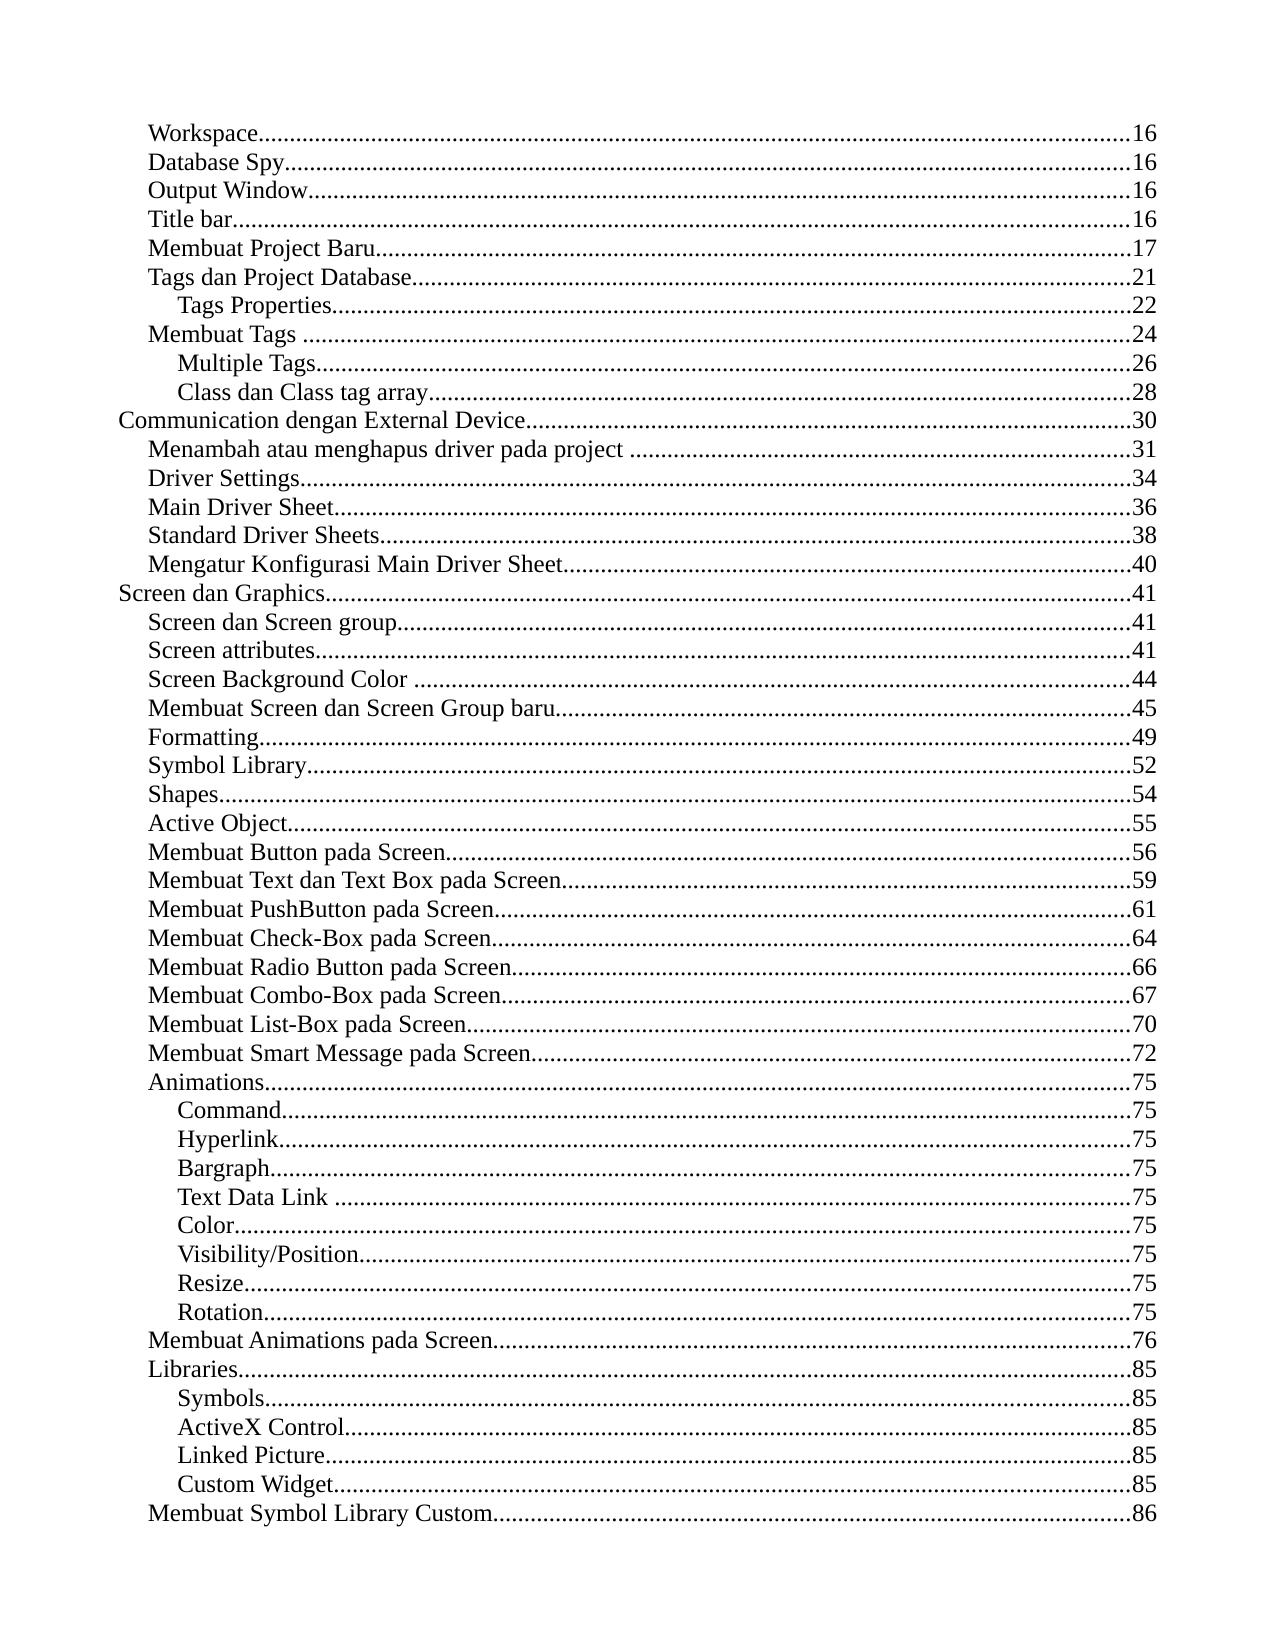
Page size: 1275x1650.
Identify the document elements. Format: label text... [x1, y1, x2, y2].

text Animations 75 [148, 1067, 1157, 1096]
text Workspace 16 [148, 118, 1157, 147]
text Color 75 [177, 1211, 1157, 1239]
text Multiple Tags 26 [177, 348, 1157, 377]
text Membuat Project Baru 17 [148, 233, 1157, 262]
text Membuat Animations pada Screen 76 [148, 1326, 1157, 1354]
text Membuat PushButton pada Screen 61 [148, 894, 1157, 923]
text ActiveX Control 85 [177, 1412, 1157, 1441]
text Screen dan Graphics 41 [118, 578, 1157, 607]
text Active Object 55 [148, 808, 1157, 837]
text Membuat Text dan Text Box pada Screen 59 [148, 866, 1157, 894]
text Tags Properties 22 [177, 291, 1157, 319]
text Command 75 [177, 1096, 1157, 1124]
text Membuat Check-Box pada Screen 64 [148, 923, 1157, 952]
text Shapes 54 [148, 779, 1157, 808]
text Membuat Screen dan Screen Group baru 45 [148, 693, 1157, 722]
text Libraries 85 [148, 1354, 1157, 1383]
text Rotation 75 [177, 1297, 1157, 1326]
text Membuat Button pada Screen 56 [148, 837, 1157, 866]
text Hyperlink 75 [177, 1124, 1157, 1153]
text Resize 75 [177, 1268, 1157, 1297]
text Standard Driver Sheets 38 [148, 521, 1157, 549]
text Communication dengan External Device 30 [118, 406, 1157, 434]
text Symbol Library 52 [148, 751, 1157, 779]
text Class dan Class tag array 28 [177, 377, 1157, 406]
text Menambah atau menghapus driver pada project 31 [148, 434, 1157, 463]
text Text Data Link 75 [177, 1182, 1157, 1211]
text Linked Picture 85 [177, 1441, 1157, 1469]
text Membuat Tags 24 [148, 319, 1157, 348]
text Membuat Smart Message pada Screen 72 [148, 1038, 1157, 1067]
text Bargraph 75 [177, 1153, 1157, 1182]
text Custom Widget 85 [177, 1469, 1157, 1498]
text Symbols 85 [177, 1383, 1157, 1412]
text Screen dan Screen group 41 [148, 607, 1157, 636]
text Screen attributes 41 [148, 636, 1157, 664]
text Screen Background Color 44 [148, 664, 1157, 693]
text Database Spy 16 [148, 147, 1157, 176]
text Membuat Radio Button pada Screen 66 [148, 952, 1157, 981]
text Output Window 16 [148, 176, 1157, 204]
text Formatting 49 [148, 722, 1157, 751]
text Membuat Combo-Box pada Screen 67 [148, 981, 1157, 1009]
text Membuat Symbol Library Custom 86 [148, 1498, 1157, 1527]
text Visibility/Position 75 [177, 1239, 1157, 1268]
text Main Driver Sheet 36 [148, 492, 1157, 521]
text Membuat List-Box pada Screen 70 [148, 1009, 1157, 1038]
text Tags dan Project Database 21 [148, 262, 1157, 291]
text Driver Settings 34 [148, 463, 1157, 492]
text Mengatur Konfigurasi Main Driver Sheet 40 [148, 549, 1157, 578]
text Title bar 16 [148, 204, 1157, 233]
